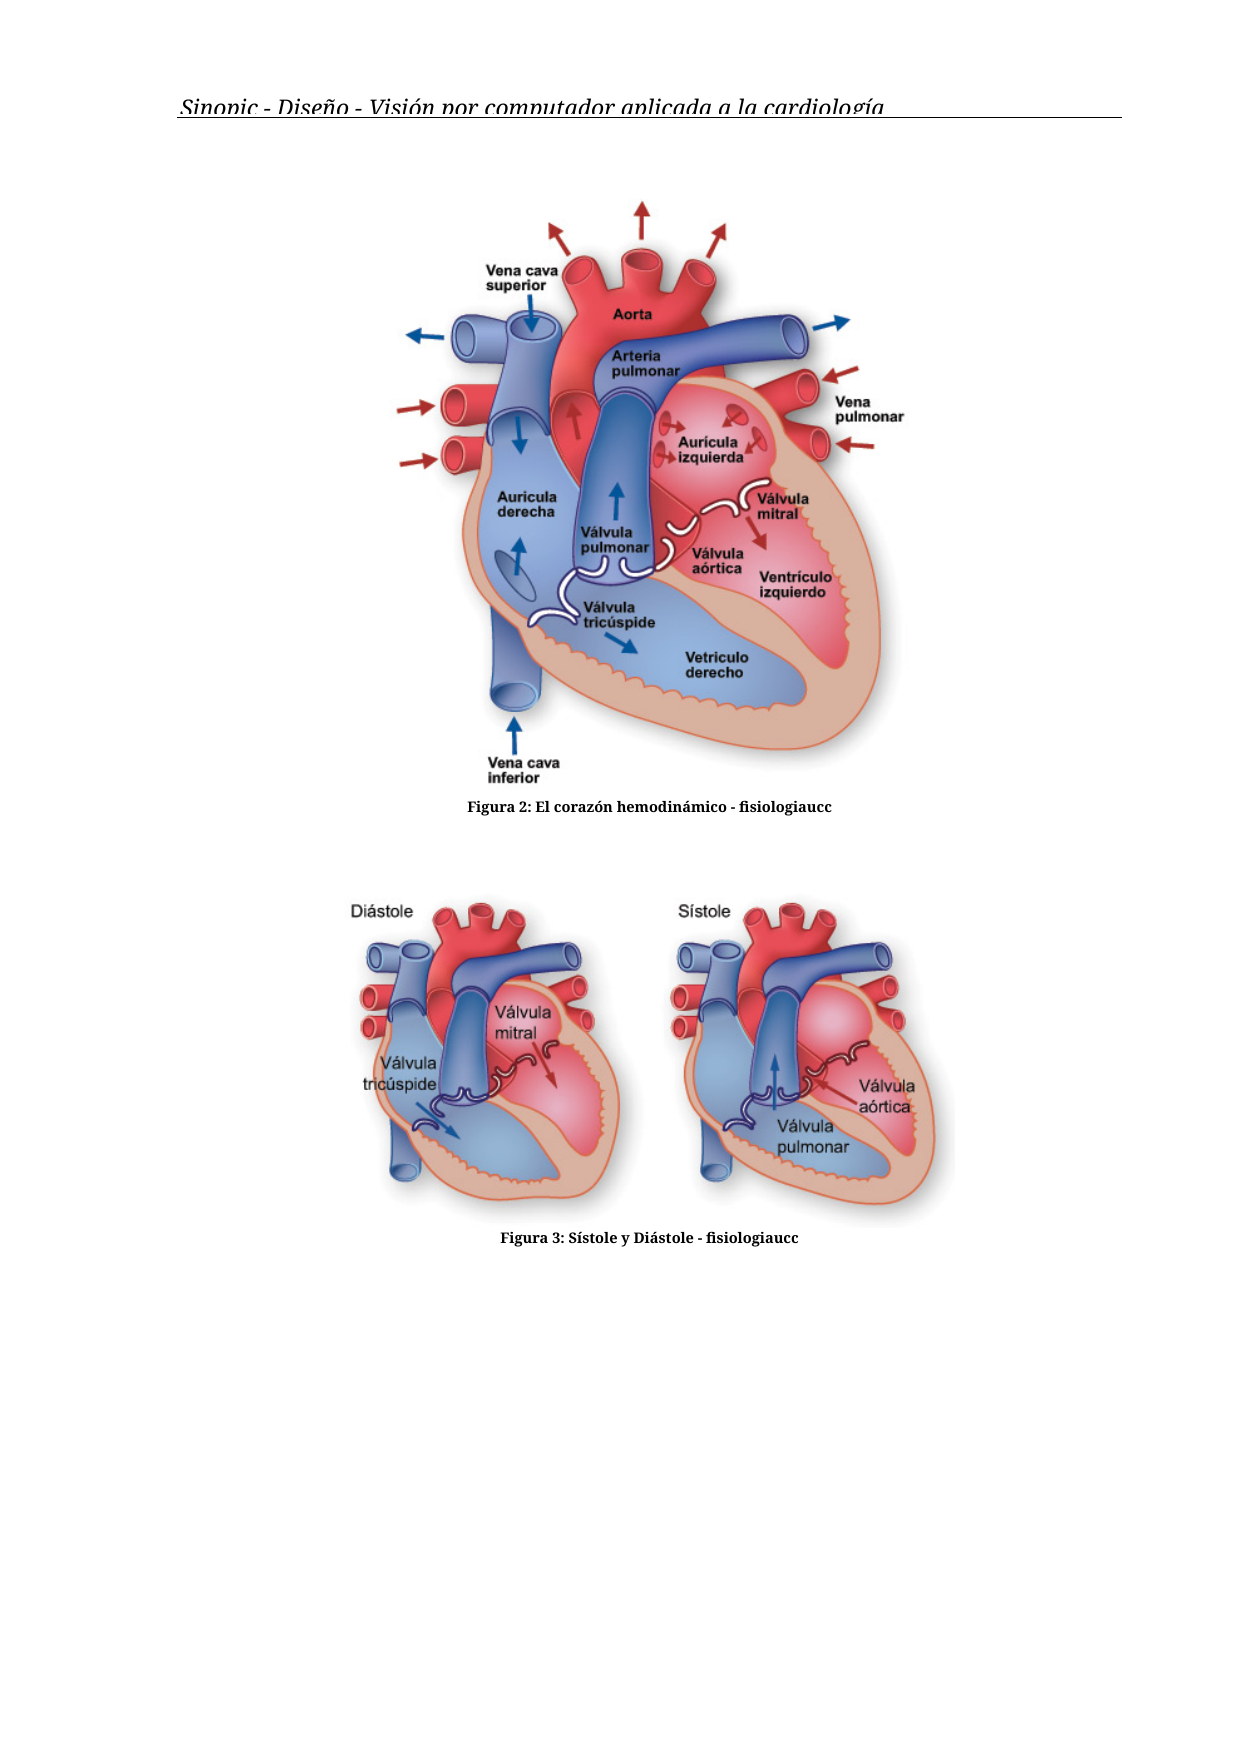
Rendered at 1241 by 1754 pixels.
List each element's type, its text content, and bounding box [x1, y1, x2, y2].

picture [343, 889, 956, 1228]
text [344, 881, 955, 889]
picture [388, 189, 911, 792]
text Figura 3: Sístole y Diástole - fisiologiaucc [344, 1228, 955, 1248]
text Figura 2: El corazón hemodinámico - fisiologiaucc [389, 792, 910, 816]
